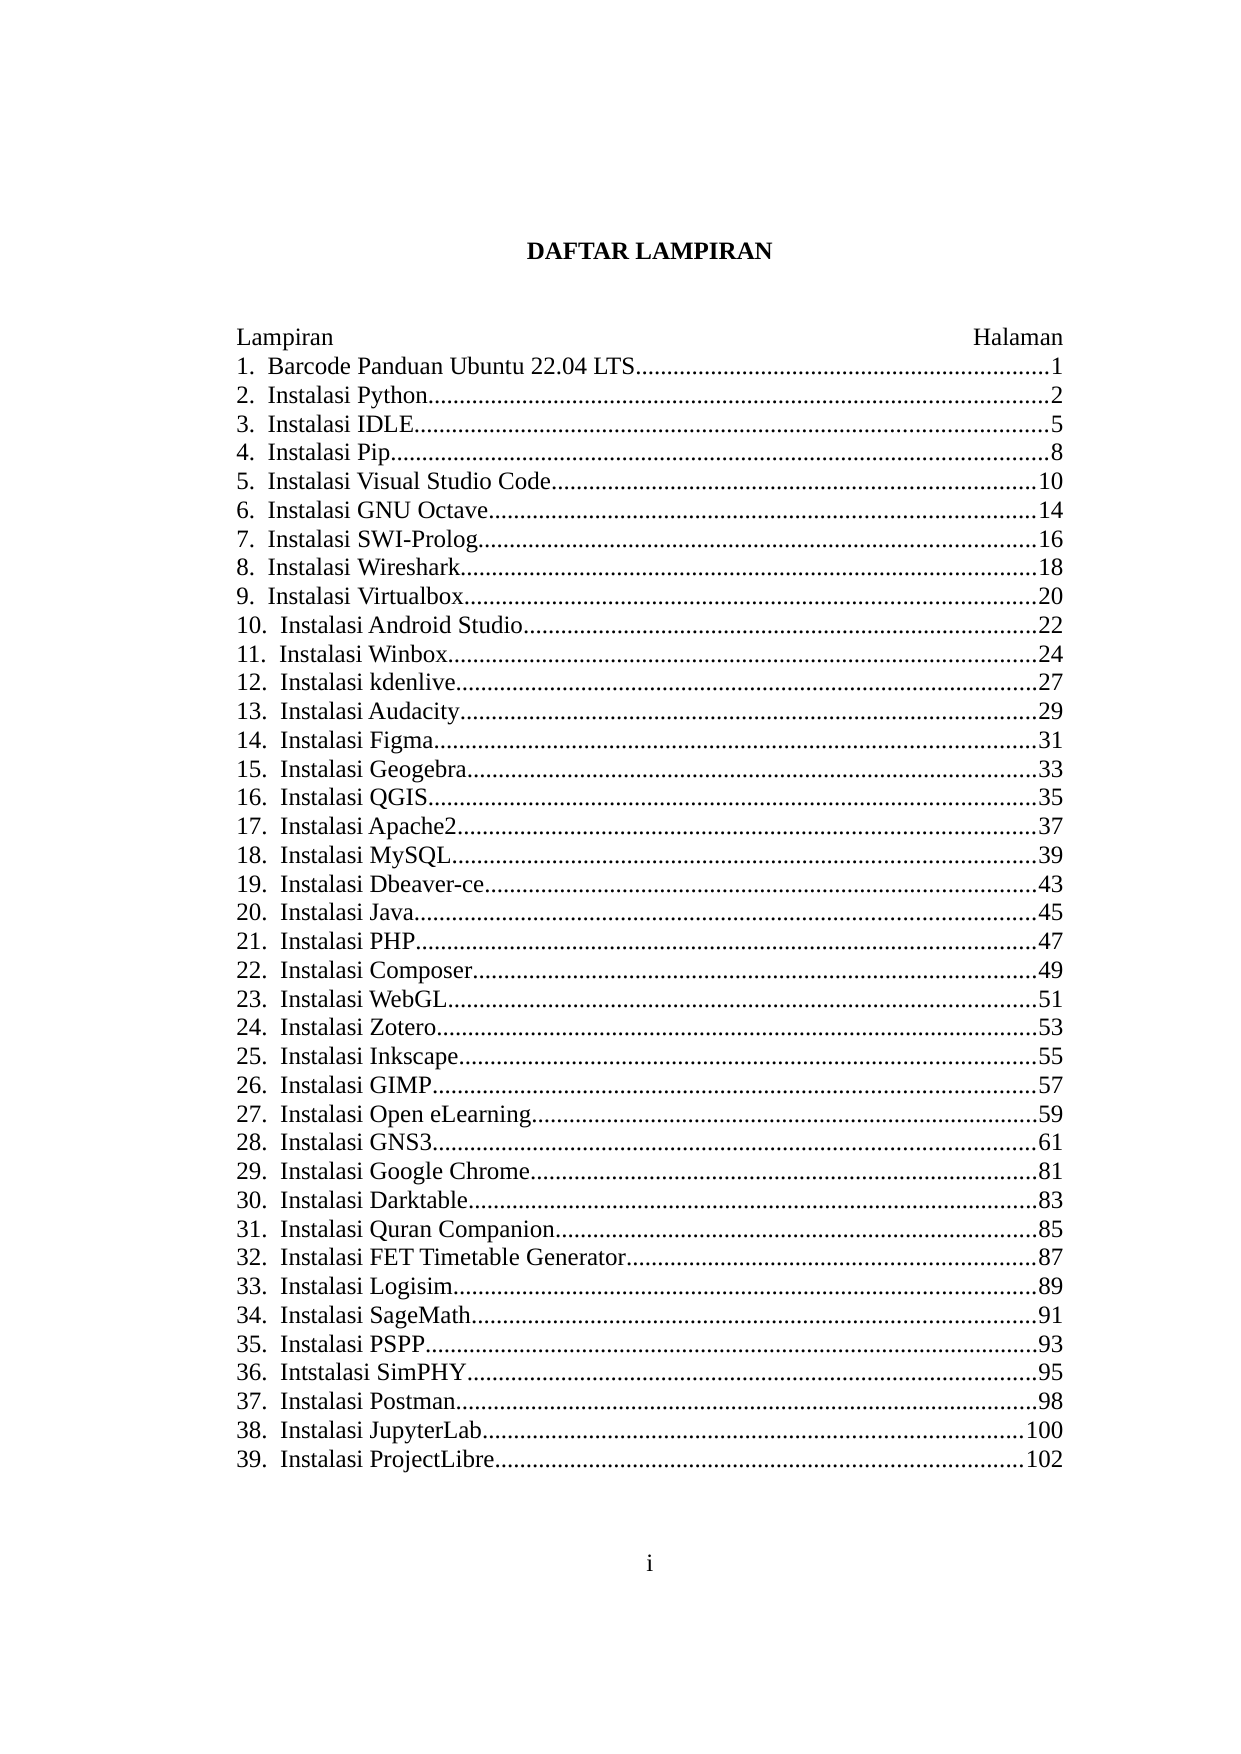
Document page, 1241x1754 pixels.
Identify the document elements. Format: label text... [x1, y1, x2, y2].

text 15. Instalasi Geogebra 33 [236, 754, 1063, 782]
text 14. Instalasi Figma 31 [236, 725, 1063, 754]
text 38. Instalasi JupyterLab 100 [236, 1415, 1063, 1444]
text 19. Instalasi Dbeaver-ce 43 [236, 869, 1063, 897]
text 24. Instalasi Zotero 53 [236, 1012, 1063, 1041]
text 31. Instalasi Quran Companion 85 [236, 1214, 1063, 1242]
text 7. Instalasi SWI-Prolog 16 [236, 524, 1063, 552]
text 9. Instalasi Virtualbox 20 [236, 581, 1063, 610]
text 30. Instalasi Darktable 83 [236, 1185, 1063, 1214]
text 35. Instalasi PSPP 93 [236, 1329, 1063, 1357]
text 18. Instalasi MySQL 39 [236, 840, 1063, 869]
text 28. Instalasi GNS3 61 [236, 1127, 1063, 1156]
table_header Lampiran [236, 323, 649, 351]
text 3. Instalasi IDLE 5 [236, 409, 1063, 437]
text 16. Instalasi QGIS 35 [236, 782, 1063, 811]
text 6. Instalasi GNU Octave 14 [236, 495, 1063, 524]
text 20. Instalasi Java 45 [236, 897, 1063, 926]
text 13. Instalasi Audacity 29 [236, 696, 1063, 725]
text 5. Instalasi Visual Studio Code 10 [236, 466, 1063, 495]
text 36. Intstalasi SimPHY 95 [236, 1357, 1063, 1386]
text 22. Instalasi Composer 49 [236, 955, 1063, 984]
text 27. Instalasi Open eLearning 59 [236, 1099, 1063, 1127]
text 29. Instalasi Google Chrome 81 [236, 1156, 1063, 1185]
text 8. Instalasi Wireshark 18 [236, 552, 1063, 581]
text 1. Barcode Panduan Ubuntu 22.04 LTS 1 [236, 351, 1063, 380]
text 2. Instalasi Python 2 [236, 380, 1063, 409]
text 23. Instalasi WebGL 51 [236, 984, 1063, 1012]
text 4. Instalasi Pip 8 [236, 437, 1063, 466]
text 32. Instalasi FET Timetable Generator 87 [236, 1242, 1063, 1271]
text 34. Instalasi SageMath 91 [236, 1300, 1063, 1329]
text 37. Instalasi Postman 98 [236, 1386, 1063, 1415]
table_header Halaman [650, 323, 1063, 351]
text 12. Instalasi kdenlive 27 [236, 667, 1063, 696]
text 26. Instalasi GIMP 57 [236, 1070, 1063, 1099]
text 10. Instalasi Android Studio 22 [236, 610, 1063, 639]
text 39. Instalasi ProjectLibre 102 [236, 1444, 1063, 1472]
text 33. Instalasi Logisim 89 [236, 1271, 1063, 1300]
text 25. Instalasi Inkscape 55 [236, 1041, 1063, 1070]
subtitle DAFTAR LAMPIRAN [236, 236, 1063, 265]
text 21. Instalasi PHP 47 [236, 926, 1063, 955]
text 17. Instalasi Apache2 37 [236, 811, 1063, 840]
text 11. Instalasi Winbox 24 [236, 639, 1063, 667]
